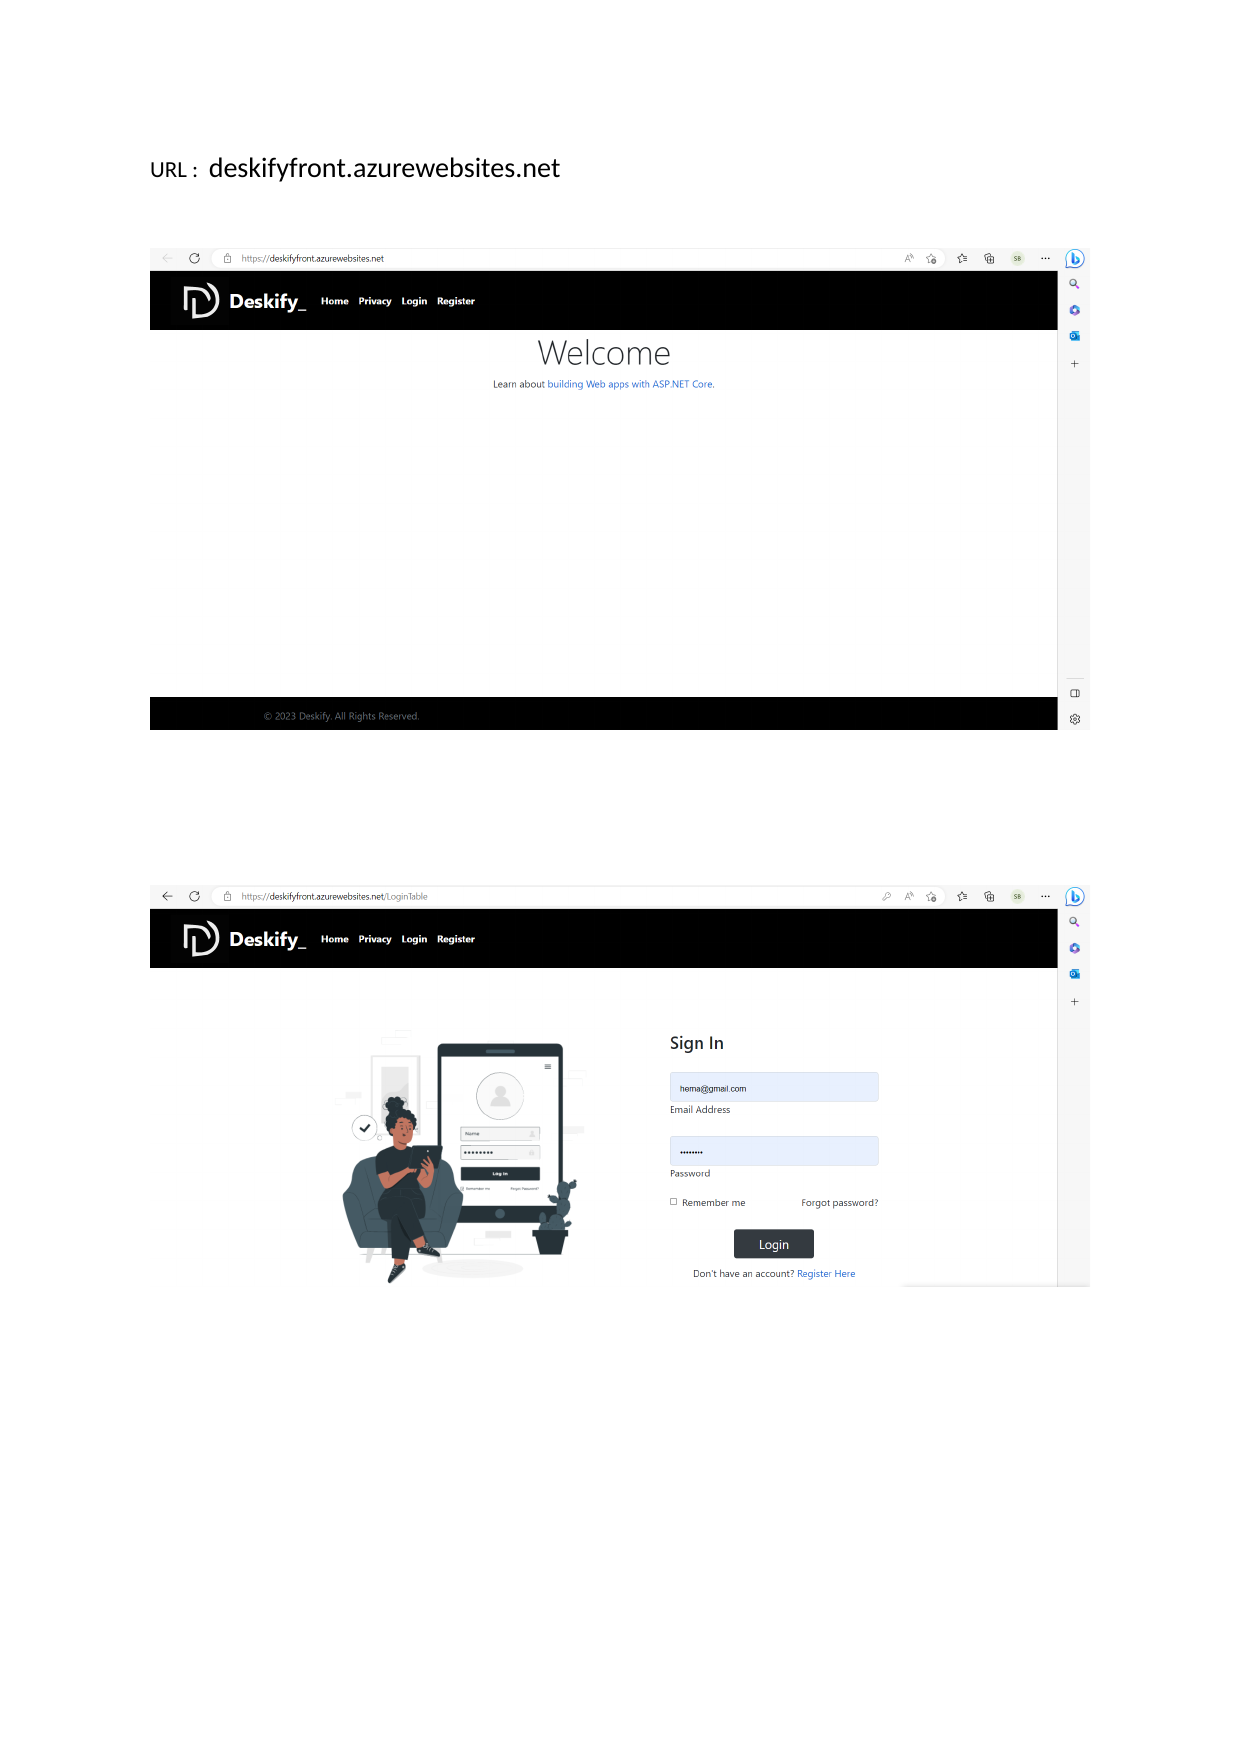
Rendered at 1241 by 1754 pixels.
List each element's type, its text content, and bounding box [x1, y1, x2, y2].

text URL : deskifyfront.azurewebsites.net [150, 150, 1090, 184]
